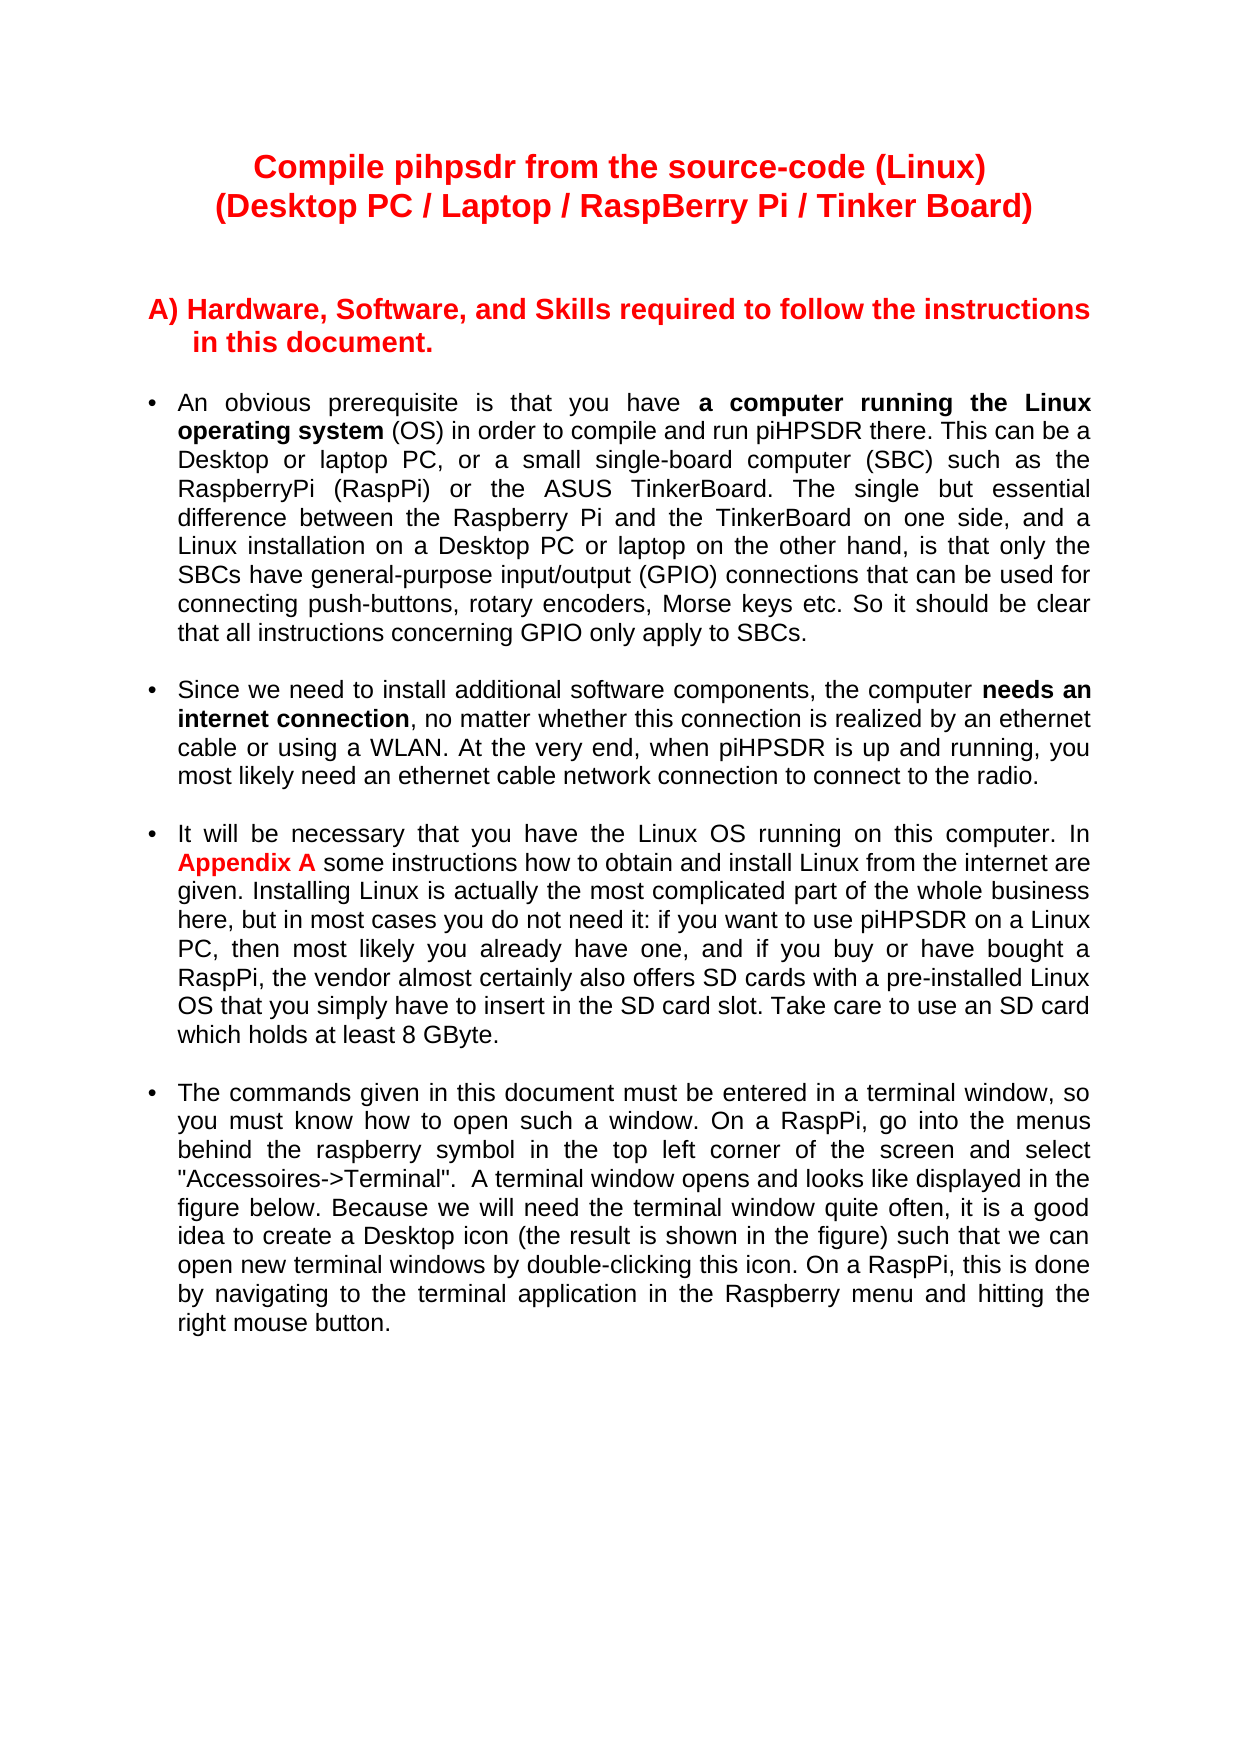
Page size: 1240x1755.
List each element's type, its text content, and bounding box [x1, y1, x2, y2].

text • An obvious prerequisite is that you have a computer running the Linux operating system (OS) in order to compile and run piHPSDR there. This can be a Desktop or laptop PC, or a small single-board computer (SBC) such as the RaspberryPi (RaspPi) or the ASUS TinkerBoard. The single but essential difference between the Raspberry Pi and the TinkerBoard on one side, and a Linux installation on a Desktop PC or laptop on the other hand, is that only the SBCs have general-purpose input/output (GPIO) connections that can be used for connecting push-buttons, rotary encoders, Morse keys etc. So it should be clear that all instructions concerning GPIO only apply to SBCs. [148, 387, 1092, 646]
text A) Hardware, Software, and Skills required to follow the instructions in this document. [148, 292, 1092, 359]
text (Desktop PC / Laptop / RaspBerry Pi / Tinker Board) [148, 186, 1092, 224]
text • The commands given in this document must be entered in a terminal window, so you must know how to open such a window. On a RaspPi, go into the menus behind the raspberry symbol in the top left corner of the screen and select "Accessoires->Terminal". A terminal window opens and looks like displayed in the figure below. Because we will need the terminal window quite often, it is a good idea to create a Desktop icon (the result is shown in the figure) such that we can open new terminal windows by double-clicking this icon. On a RaspPi, this is done by navigating to the terminal application in the Raspberry menu and hitting the right mouse button. [148, 1077, 1092, 1336]
text • It will be necessary that you have the Linux OS running on this computer. In Appendix A some instructions how to obtain and install Linux from the internet are given. Installing Linux is actually the most complicated part of the whole business here, but in most cases you do not need it: if you want to use piHPSDR on a Linux PC, then most likely you already have one, and if you buy or have bought a RaspPi, the vendor almost certainly also offers SD cards with a pre-installed Linux OS that you simply have to insert in the SD card slot. Take care to use an SD card which holds at least 8 GByte. [148, 819, 1092, 1049]
text • Since we need to install additional software components, the computer needs an internet connection, no matter whether this connection is realized by an ethernet cable or using a WLAN. At the very end, when piHPSDR is up and running, you most likely need an ethernet cable network connection to connect to the radio. [148, 675, 1092, 790]
text Compile pihpsdr from the source-code (Linux) [148, 148, 1092, 186]
